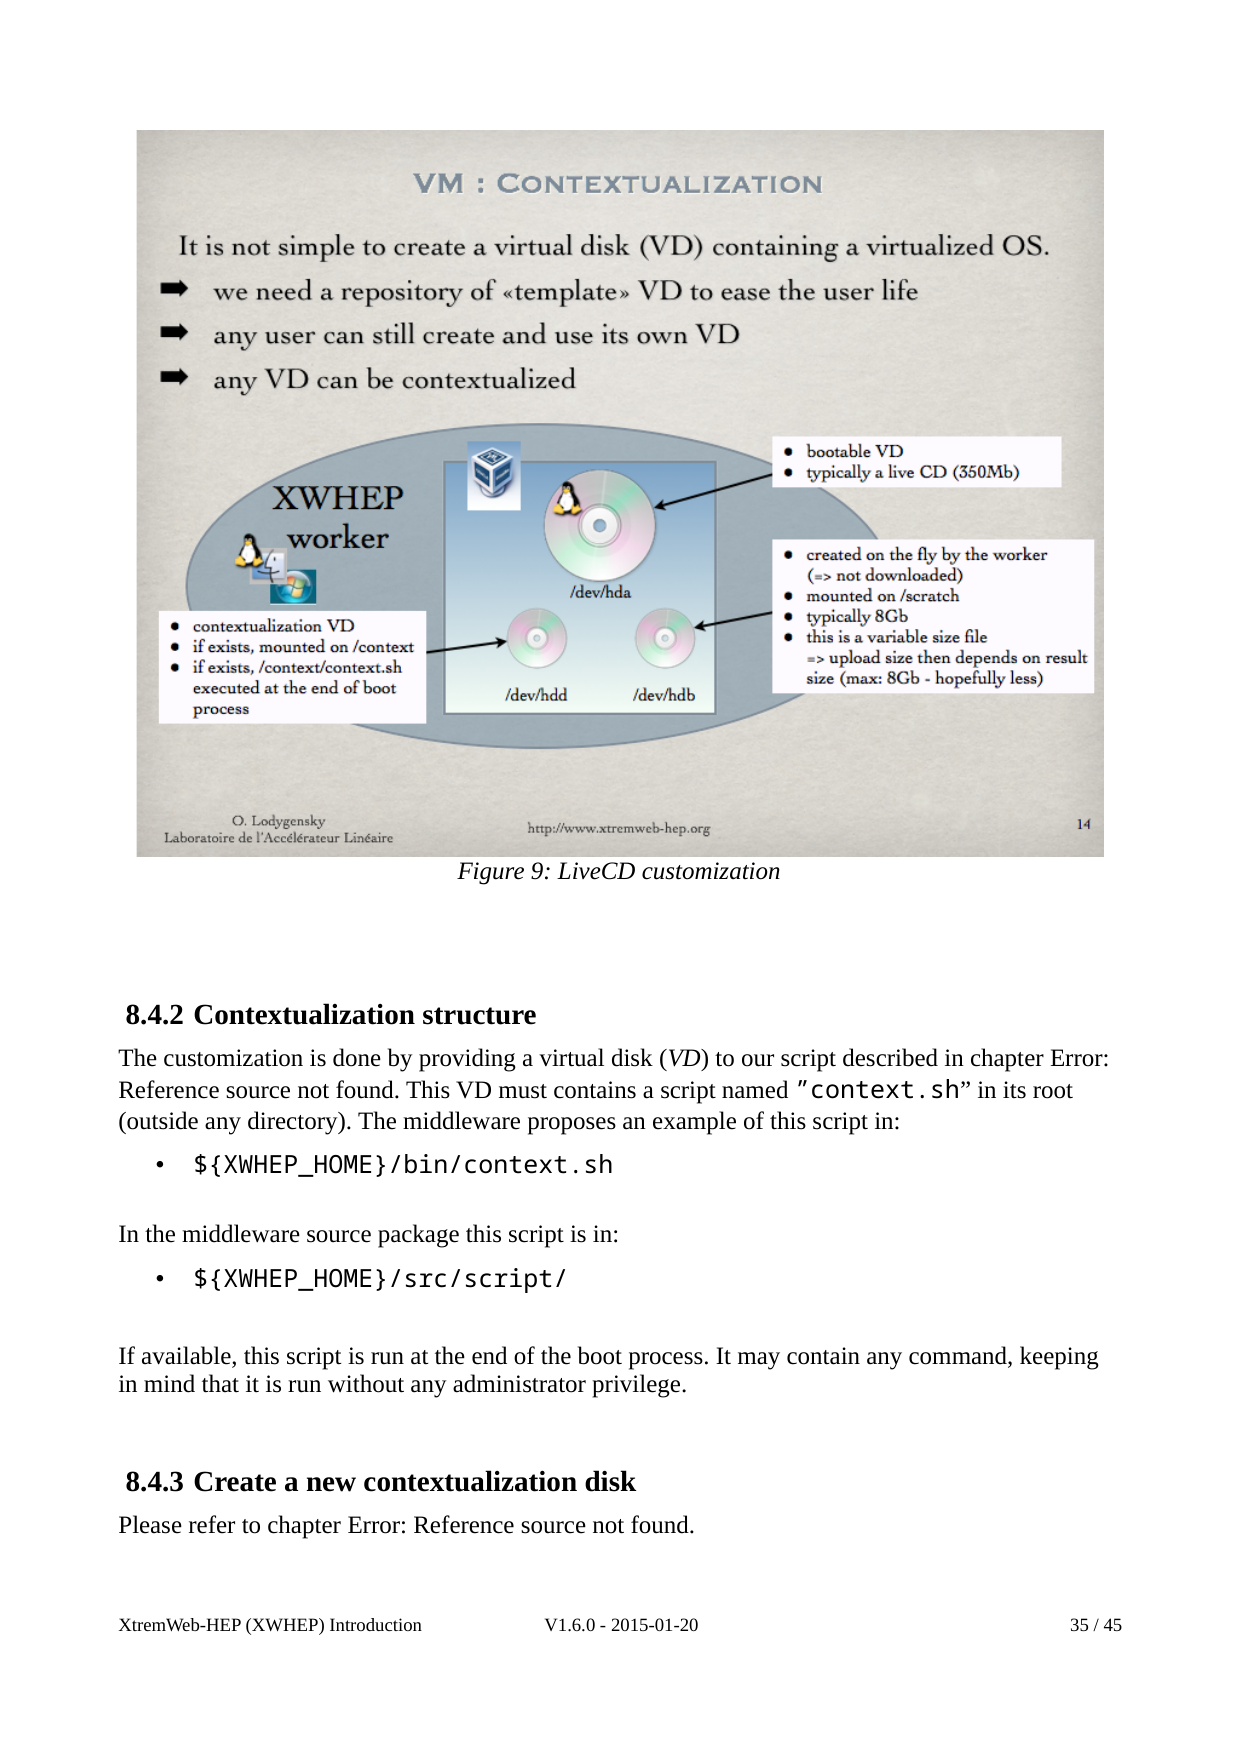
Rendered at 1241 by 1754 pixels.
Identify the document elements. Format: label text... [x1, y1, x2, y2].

list ${XWHEP_HOME}/src/script/ [156, 1260, 1122, 1294]
text Figure 9: LiveCD customization [136, 857, 1104, 885]
subtitle Contextualization structure [118, 997, 1122, 1030]
text If available, this script is run at the end of the boot process. It may contain any command, keeping in mind that it is run without any administrator privilege. [118, 1341, 1122, 1398]
text The customization is done by providing a virtual disk (VD) to our script described in chapter Error: Reference source not found. This VD must contains a script named ”context.sh” in its root (outside any directory). The middleware proposes an example of this script in: [118, 1043, 1122, 1134]
picture [136, 130, 1104, 857]
text Please refer to chapter Error: Reference source not found. [118, 1511, 1122, 1539]
subtitle Create a new contextualization disk [118, 1464, 1122, 1498]
list ${XWHEP_HOME}/bin/context.sh [156, 1147, 1122, 1181]
text In the middleware source package this script is in: [118, 1219, 1122, 1248]
